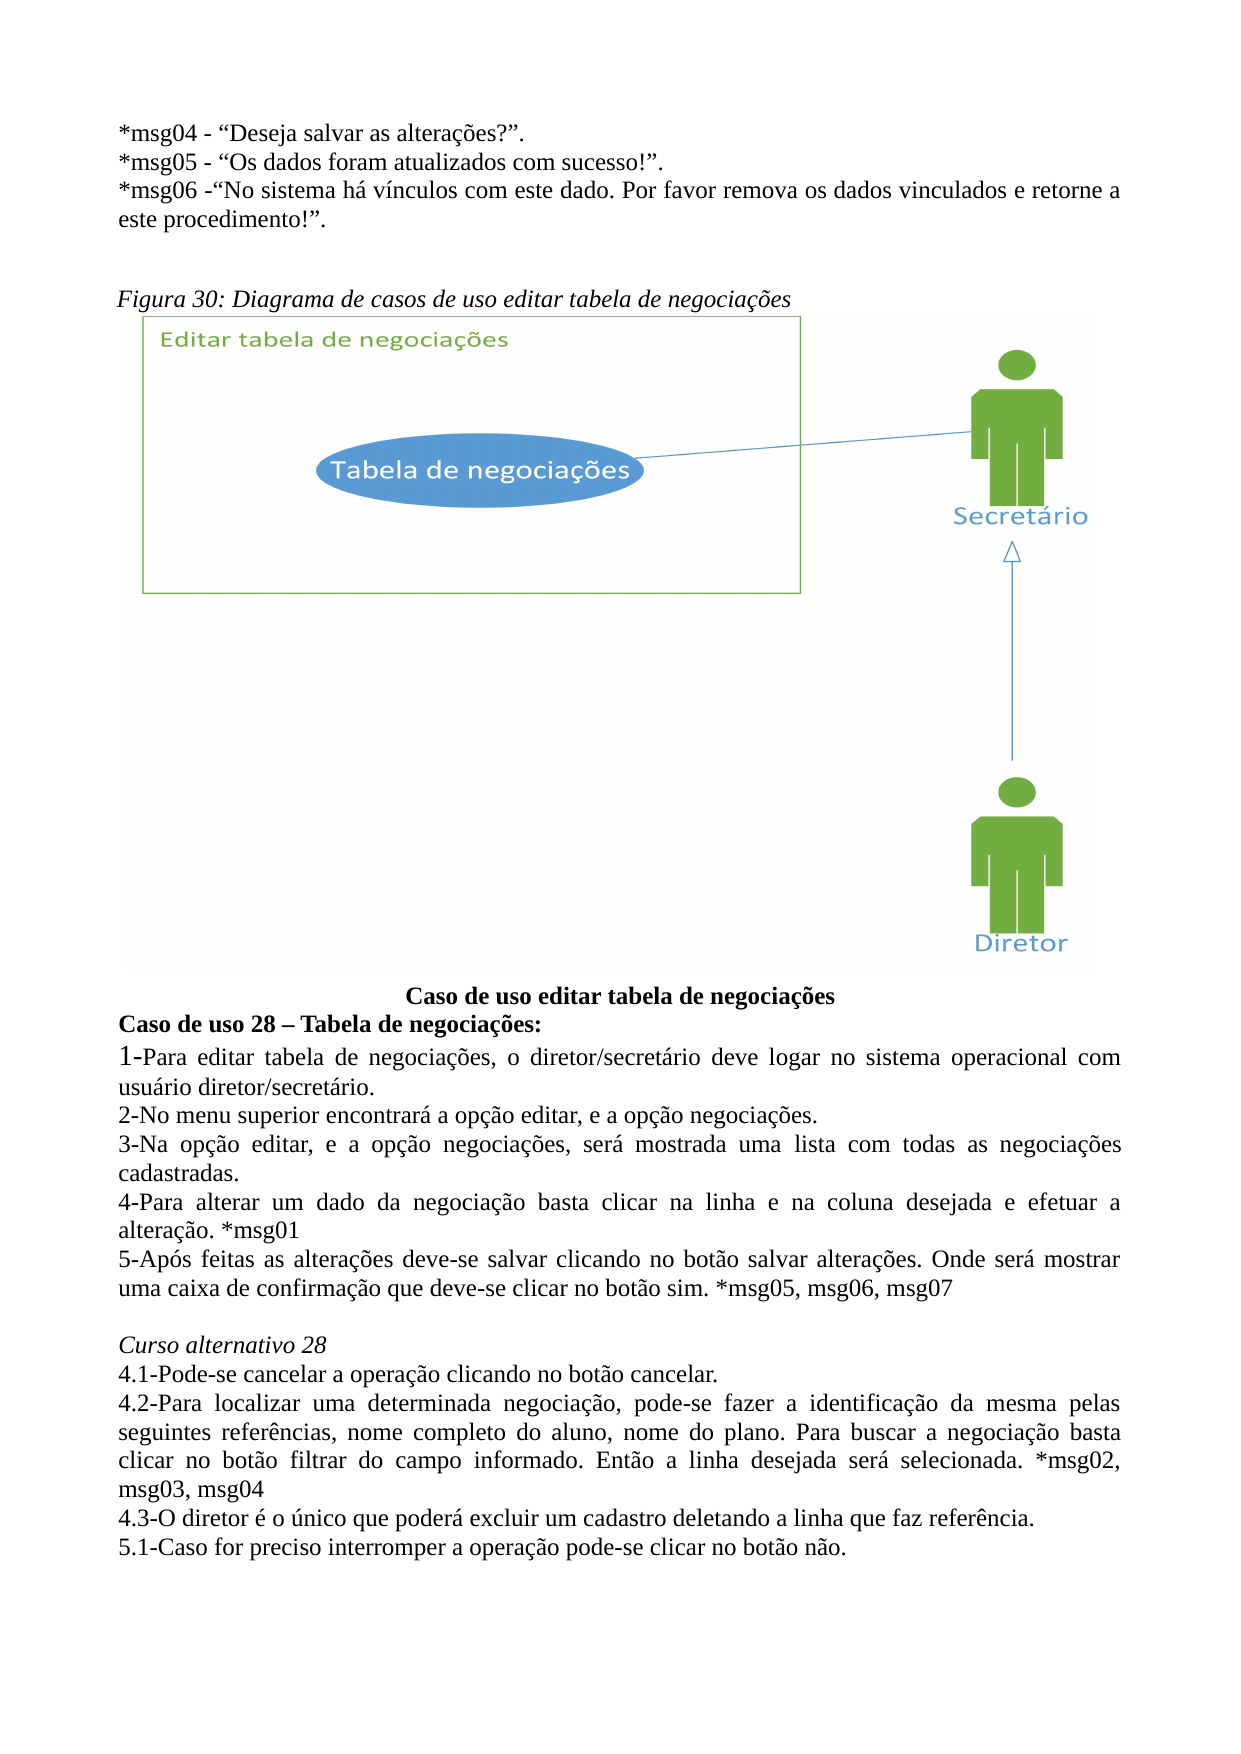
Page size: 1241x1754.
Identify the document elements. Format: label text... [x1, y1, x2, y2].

text 4.2-Para localizar uma determinada negociação, pode-se fazer a identificação da mesma pelas seguintes referências, nome completo do aluno, nome do plano. Para buscar a negociação basta clicar no botão filtrar do campo informado. Então a linha desejada será selecionada. *msg02, msg03, msg04 [118, 1388, 1122, 1503]
picture [126, 316, 1096, 972]
text 1-Para editar tabela de negociações, o diretor/secretário deve logar no sistema operacional com usuário diretor/secretário. [118, 1038, 1122, 1101]
text 4.3-O diretor é o único que poderá excluir um cadastro deletando a linha que faz referência. [118, 1503, 1122, 1532]
text 4-Para alterar um dado da negociação basta clicar na linha e na coluna desejada e efetuar a alteração. *msg01 [118, 1187, 1122, 1244]
text *msg05 - “Os dados foram atualizados com sucesso!”. [118, 147, 1122, 176]
text 2-No menu superior encontrará a opção editar, e a opção negociações. [118, 1101, 1122, 1129]
text *msg04 - “Deseja salvar as alterações?”. [118, 118, 1122, 147]
text 5.1-Caso for preciso interromper a operação pode-se clicar no botão não. [118, 1532, 1122, 1561]
text Figura 30: Diagrama de casos de uso editar tabela de negociações [117, 284, 1106, 313]
text *msg06 -“No sistema há vínculos com este dado. Por favor remova os dados vinculados e retorne a este procedimento!”. [118, 176, 1122, 233]
text Caso de uso 28 – Tabela de negociações: [118, 1009, 1122, 1038]
text 3-Na opção editar, e a opção negociações, será mostrada uma lista com todas as negociações cadastradas. [118, 1129, 1122, 1187]
text 5-Após feitas as alterações deve-se salvar clicando no botão salvar alterações. Onde será mostrar uma caixa de confirmação que deve-se clicar no botão sim. *msg05, msg06, msg07 [118, 1244, 1122, 1302]
text 4.1-Pode-se cancelar a operação clicando no botão cancelar. [118, 1359, 1122, 1388]
text Curso alternativo 28 [118, 1331, 1122, 1359]
text Caso de uso editar tabela de negociações [117, 262, 1122, 1009]
